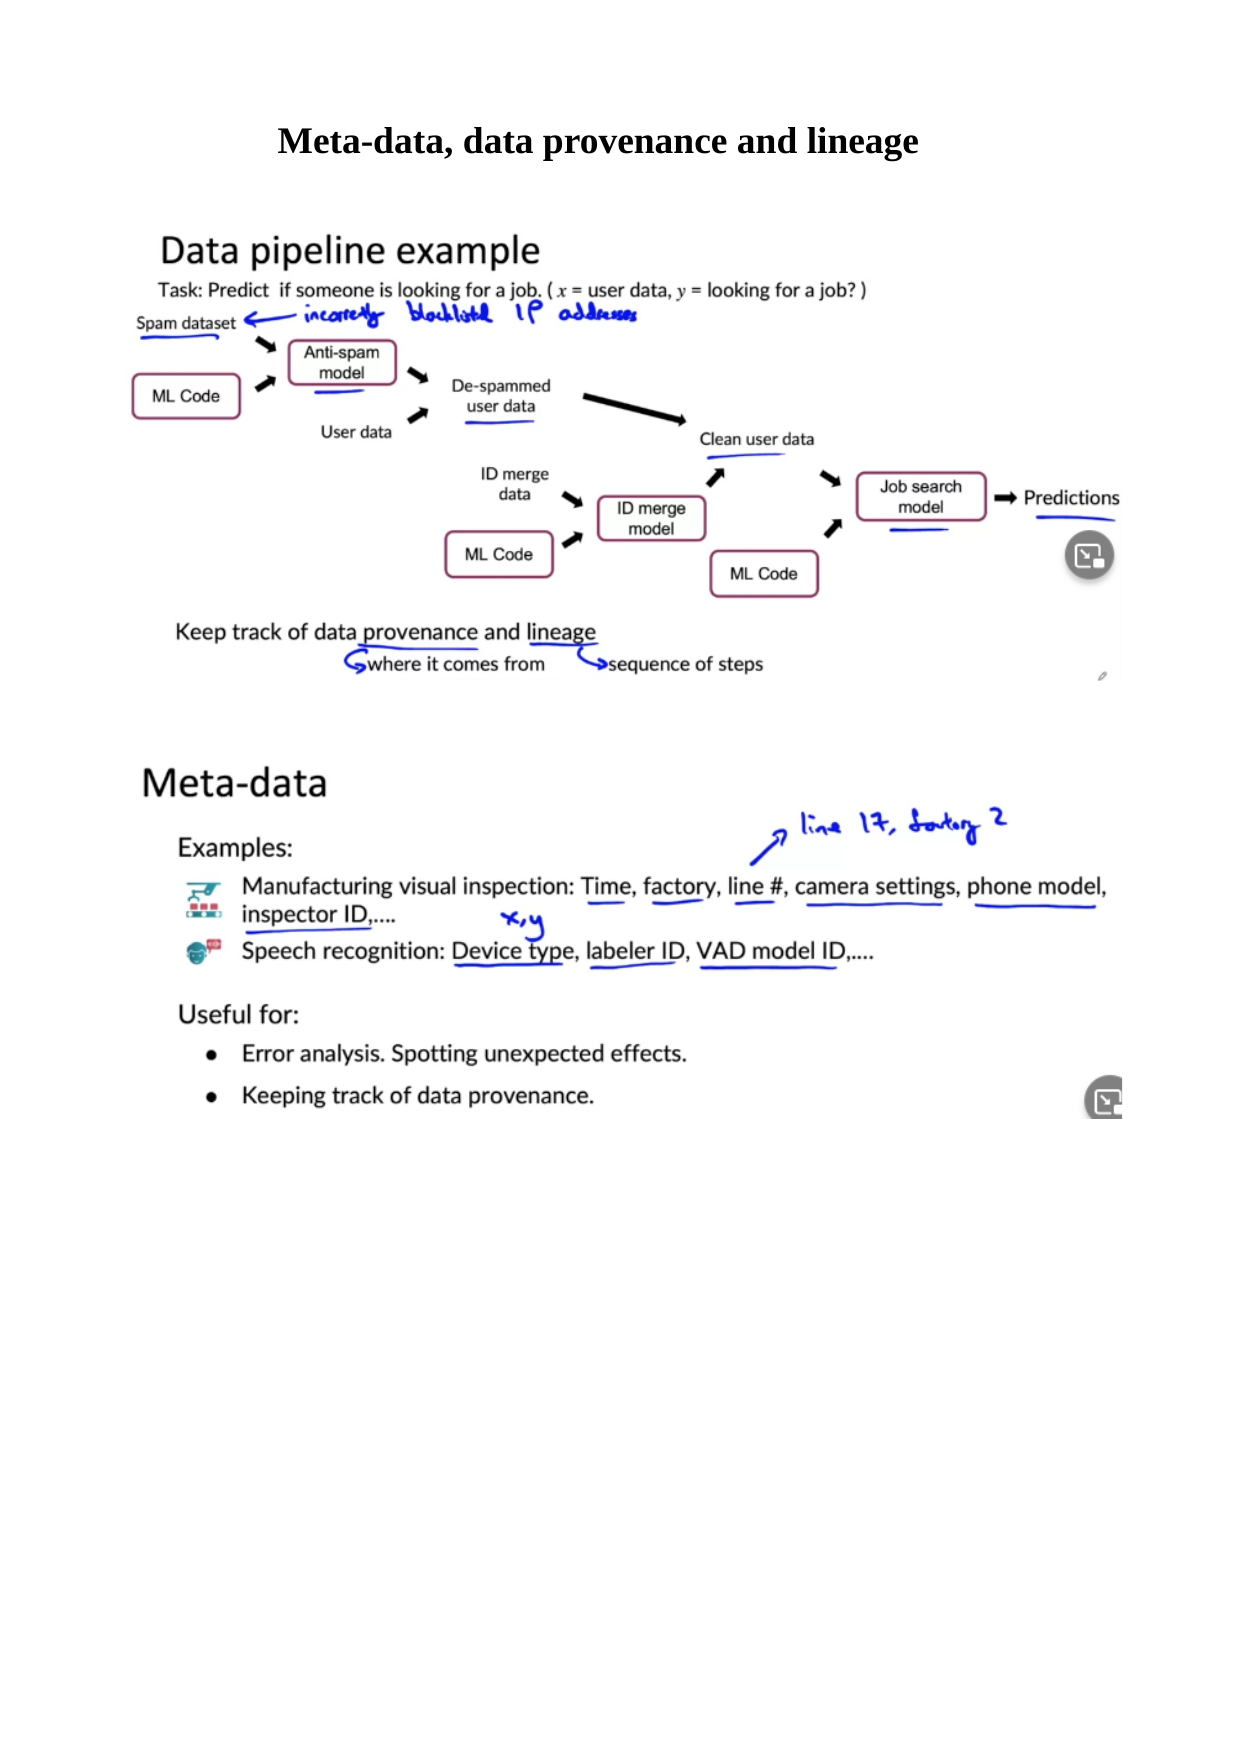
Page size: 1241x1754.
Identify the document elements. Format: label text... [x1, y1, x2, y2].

subtitle Meta-data, data provenance and lineage [118, 118, 1122, 161]
picture [118, 225, 1123, 681]
picture [118, 751, 1123, 1119]
